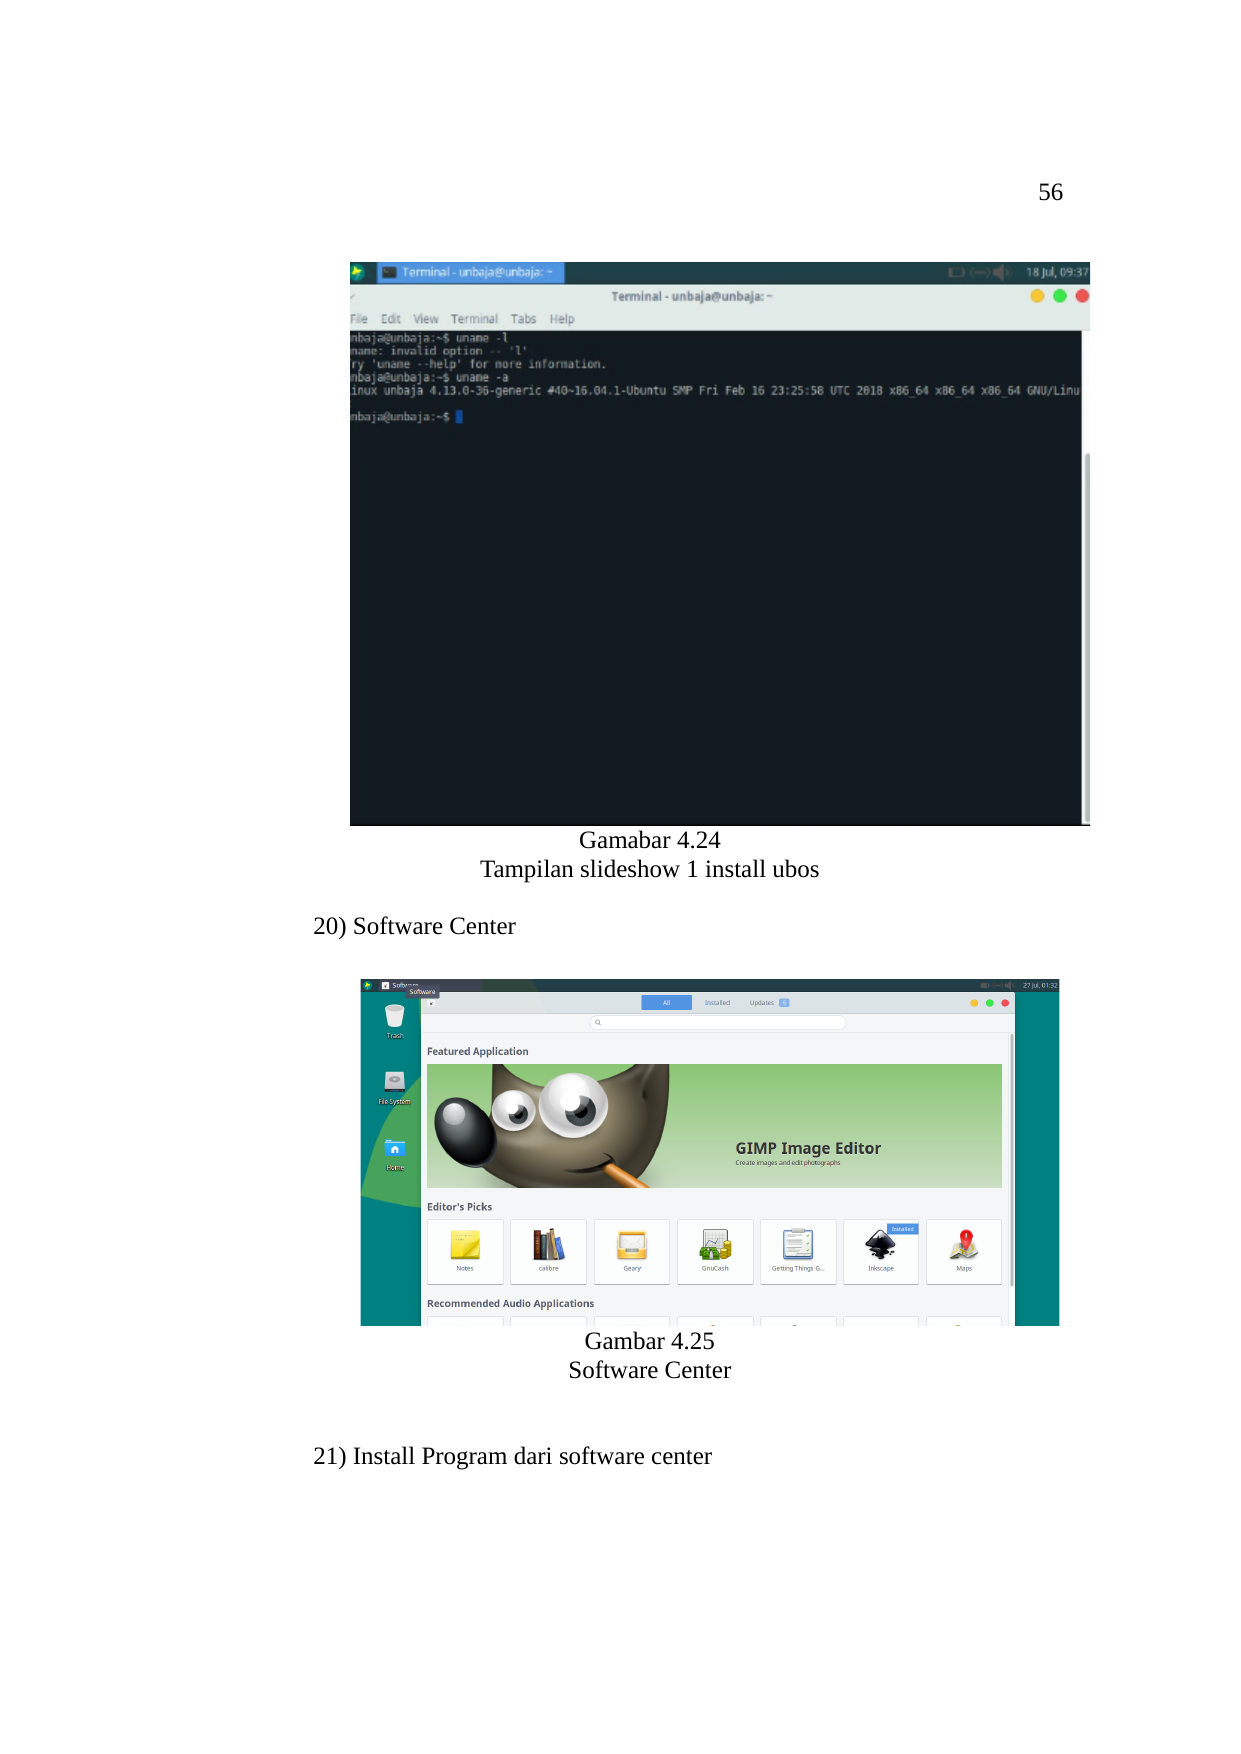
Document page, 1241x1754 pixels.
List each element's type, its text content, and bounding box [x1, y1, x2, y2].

text Gamabar 4.24 [236, 236, 1063, 854]
text 20) Software Center [313, 911, 1063, 940]
text Tampilan slideshow 1 install ubos [236, 854, 1063, 882]
text 21) Install Program dari software center [313, 1441, 1063, 1470]
picture [350, 262, 1091, 826]
text Gambar 4.25 [236, 954, 1063, 1355]
picture [360, 979, 1060, 1326]
text Software Center [236, 1355, 1063, 1383]
